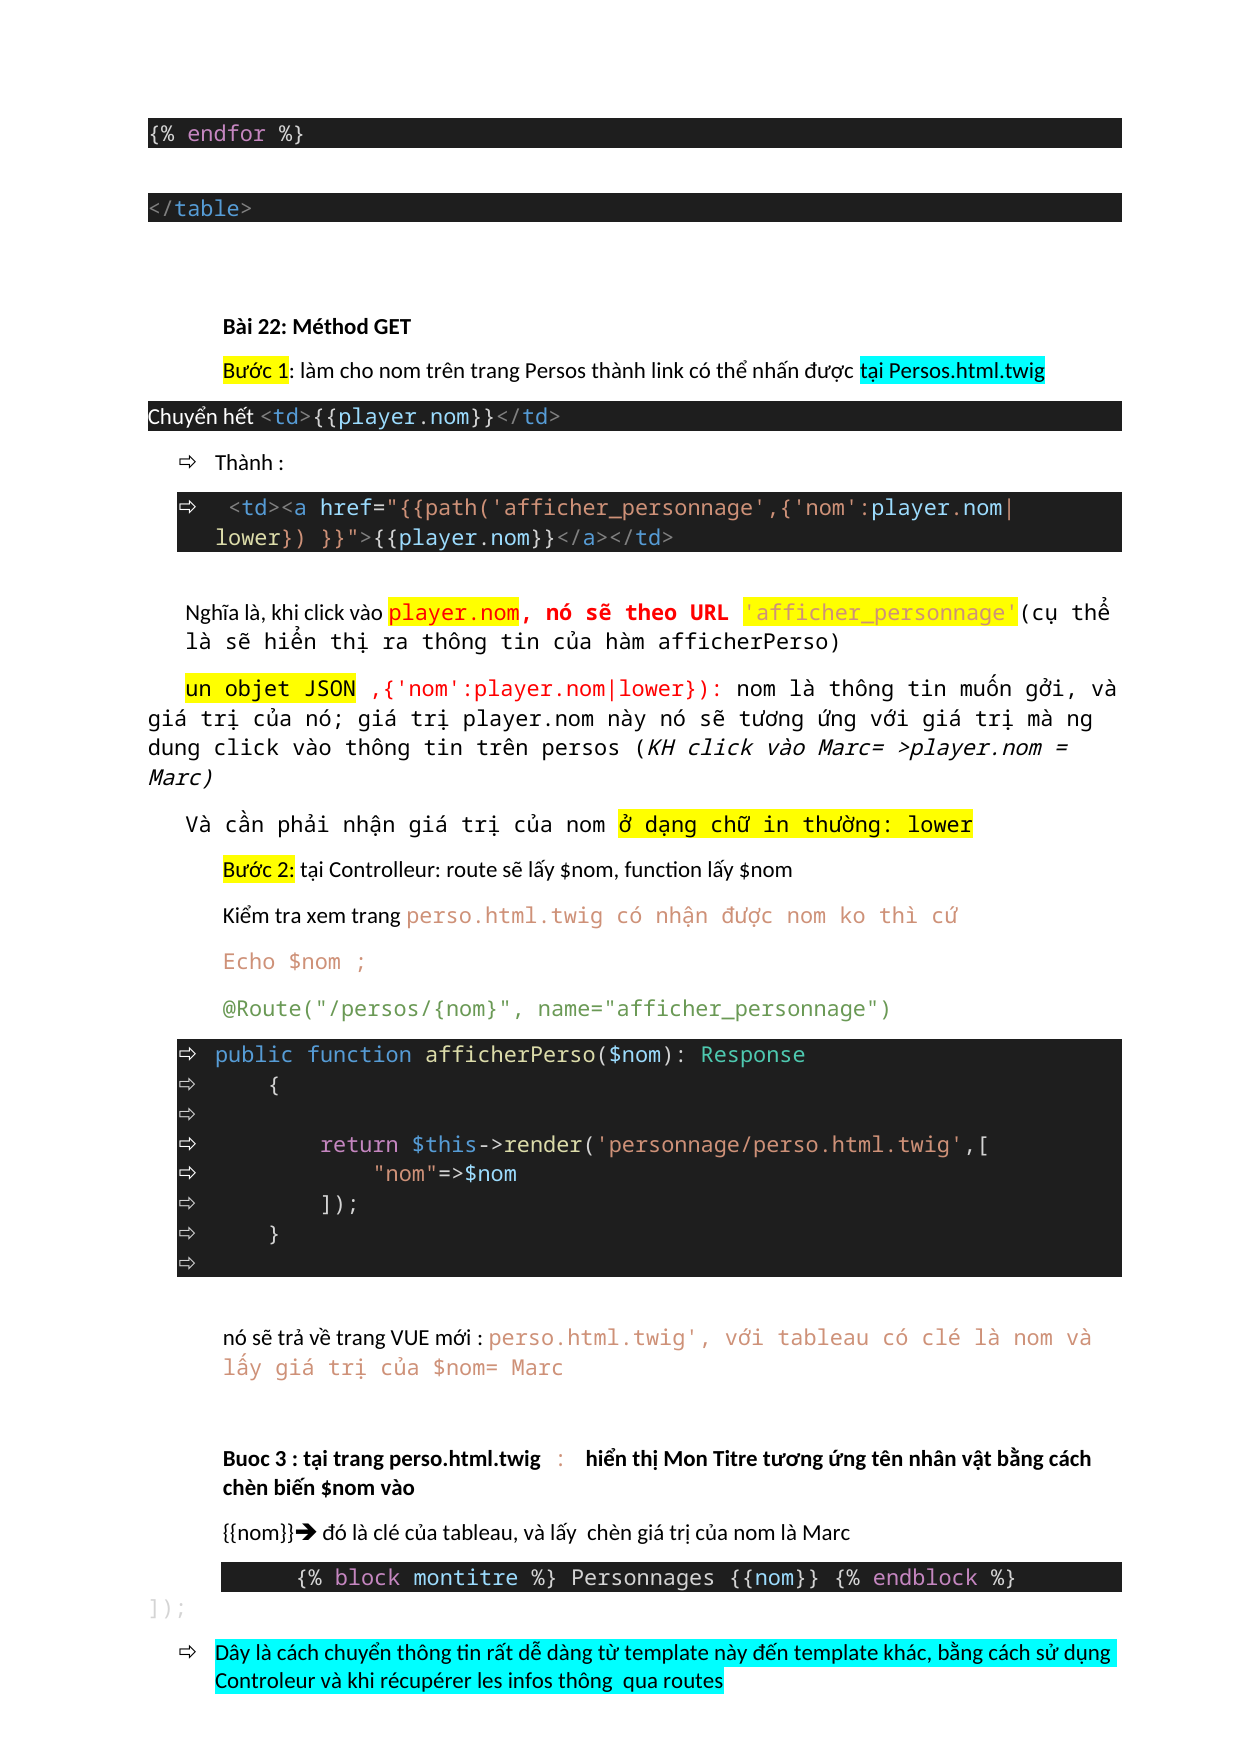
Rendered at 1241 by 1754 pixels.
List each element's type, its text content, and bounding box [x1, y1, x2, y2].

list Thành : [177, 448, 1122, 476]
text {% endfor %} [148, 118, 1122, 148]
list } [177, 1218, 1122, 1248]
text Chuyển hết <td>{{player.nom}}</td> [148, 401, 1122, 431]
list {{nom}} đó là clé của tableau, và lấy chèn giá trị của nom là Marc [223, 1518, 1122, 1546]
text un objet JSON ,{'nom':player.nom|lower}): nom là thông tin muốn gởi, và giá trị của nó; giá trị player.nom này nó sẽ tương ứng với giá trị mà ng dung click vào thông tin trên persos (KH click vào Marc= >player.nom = Marc) [148, 673, 1122, 792]
list nó sẽ trả về trang VUE mới : perso.html.twig', với tableau có clé là nom và lấy giá trị của $nom= Marc [223, 1322, 1122, 1382]
list Bài 22: Méthod GET [223, 312, 1122, 340]
text ]); [148, 1592, 1122, 1622]
list <td><a href="{{path('afficher_personnage',{'nom':player.nom|lower}) }}">{{player.nom}}</a></td> [177, 492, 1122, 552]
list public function afficherPerso($nom): Response [177, 1039, 1122, 1069]
list Echo $nom ; [223, 946, 1122, 976]
text Nghĩa là, khi click vào player.nom, nó sẽ theo URL 'afficher_personnage'(cụ thể là sẽ hiển thị ra thông tin của hàm afficherPerso) [185, 597, 1122, 656]
list "nom"=>$nom [177, 1158, 1122, 1188]
text </table> [148, 193, 1122, 222]
list Bước 1: làm cho nom trên trang Persos thành link có thể nhấn được tại Persos.html.twig [223, 356, 1122, 384]
text {% block montitre %} Personnages {{nom}} {% endblock %} [221, 1562, 1122, 1592]
list Bước 2: tại Controlleur: route sẽ lấy $nom, function lấy $nom [223, 855, 1122, 883]
list Dây là cách chuyển thông tin rất dễ dàng từ template này đến template khác, bằng cách sử dụng Controleur và khi récupérer les infos thông qua routes [177, 1638, 1122, 1694]
list Kiểm tra xem trang perso.html.twig có nhận được nom ko thì cứ [223, 900, 1122, 929]
list Buoc 3 : tại trang perso.html.twig : hiển thị Mon Titre tương ứng tên nhân vật bằng cách chèn biến $nom vào [223, 1443, 1122, 1501]
text Và cần phải nhận giá trị của nom ở dạng chữ in thường: lower [148, 809, 1122, 838]
list @Route("/persos/{nom}", name="afficher_personnage") [223, 993, 1122, 1022]
list ]); [177, 1188, 1122, 1218]
list return $this->render('personnage/perso.html.twig',[ [177, 1128, 1122, 1158]
list { [177, 1069, 1122, 1099]
